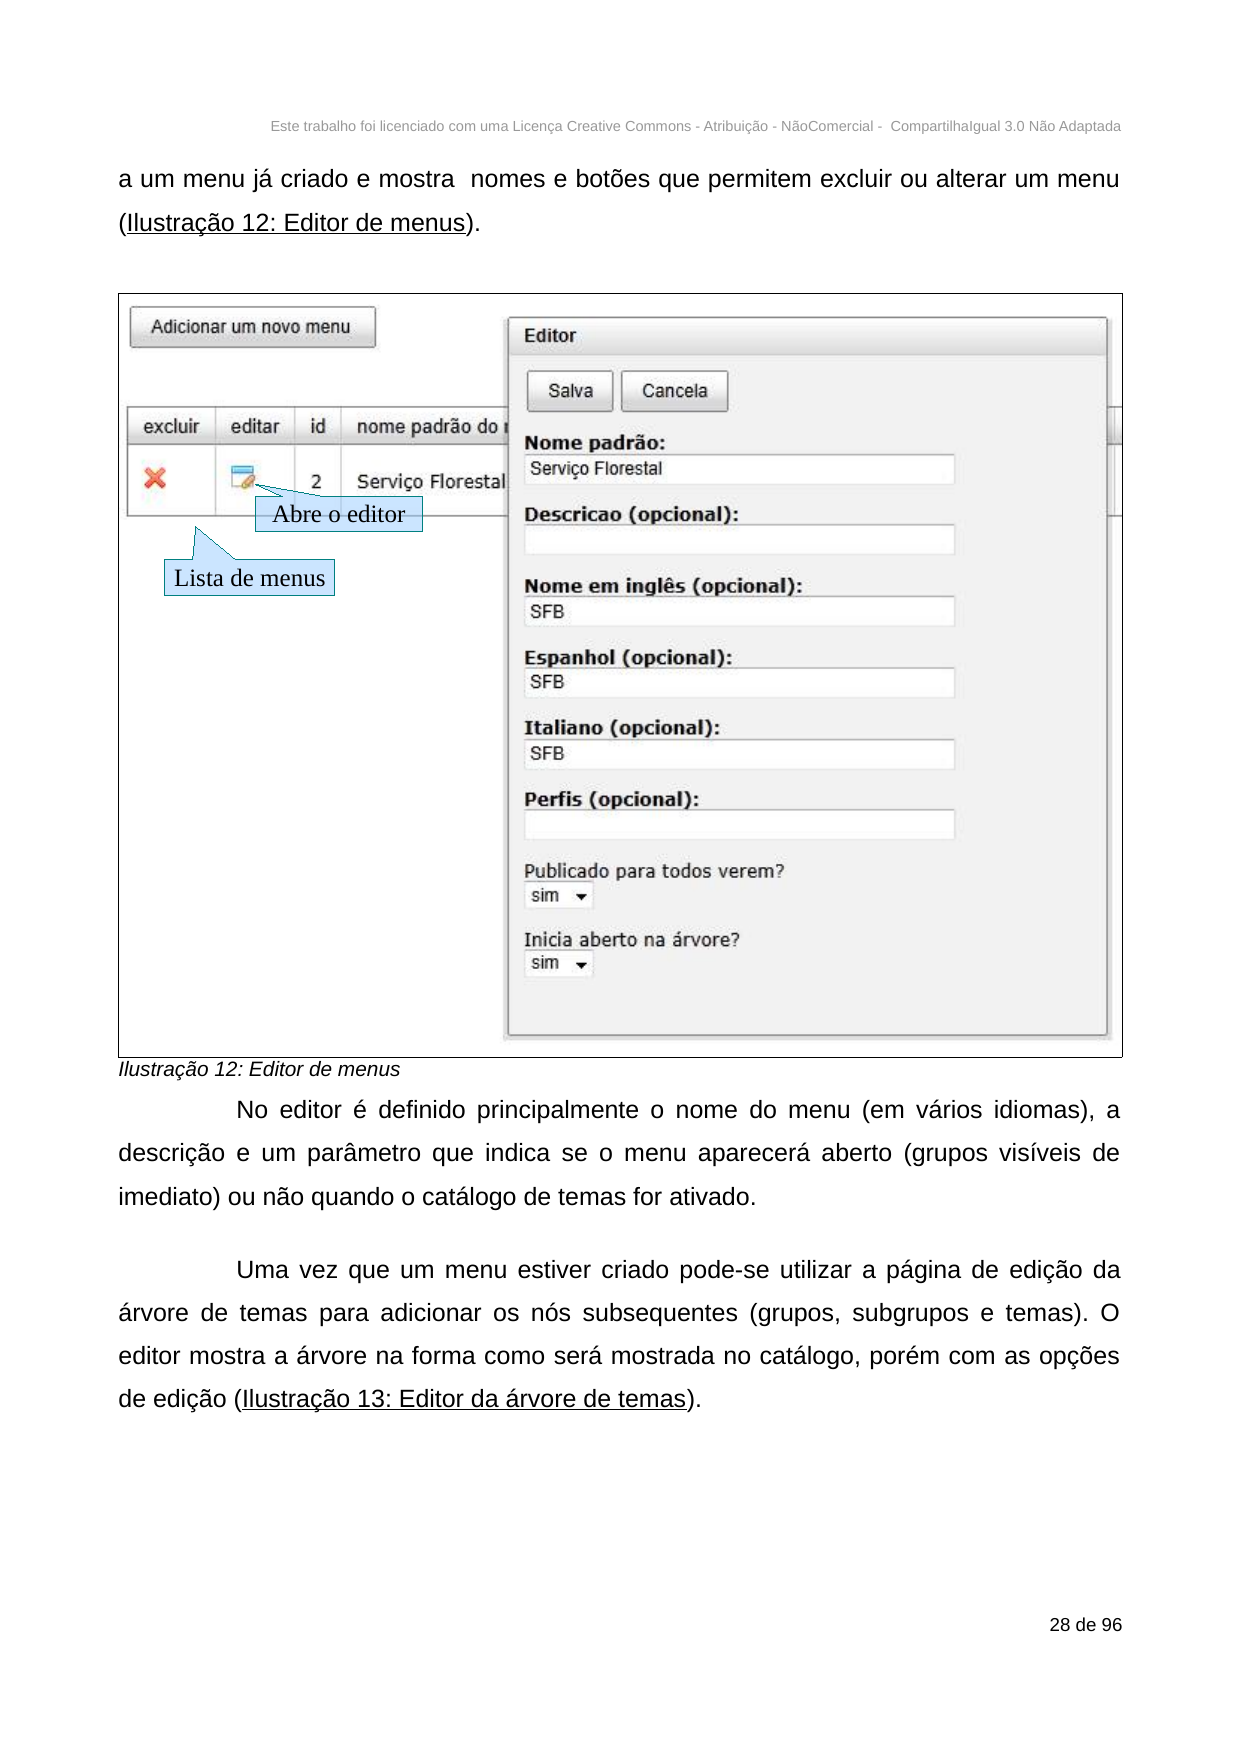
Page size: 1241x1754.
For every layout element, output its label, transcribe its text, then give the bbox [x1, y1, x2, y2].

text [118, 281, 1122, 293]
picture [119, 294, 1122, 1057]
text Uma vez que um menu estiver criado pode-se utilizar a página de edição da árvore de temas para adicionar os nós subsequentes (grupos, subgrupos e temas). O editor mostra a árvore na forma como será mostrada no catálogo, porém com as opções de edição (Ilustração 13: Editor da árvore de temas). [118, 1255, 1122, 1413]
text No editor é definido principalmente o nome do menu (em vários idiomas), a descrição e um parâmetro que indica se o menu aparecerá aberto (grupos visíveis de imediato) ou não quando o catálogo de temas for ativado. [118, 1081, 1122, 1210]
text Ilustração 12: Editor de menus [118, 1058, 1122, 1081]
text A instalação do i3Geo pode ser testada utilizando-se o programa http://localhost/i3geo/testainstal.php. O relatório traz também informações sobre versão e bibliotecas PHP necessárias. [256, 485, 422, 531]
text a um menu já criado e mostra nomes e botões que permitem excluir ou alterar um menu (Ilustração 12: Editor de menus). [118, 164, 1122, 236]
text A instalação do i3Geo pode ser testada utilizando-se o programa http://localhost/i3geo/testainstal.php. O relatório traz também informações sobre versão e bibliotecas PHP necessárias. [165, 526, 334, 595]
